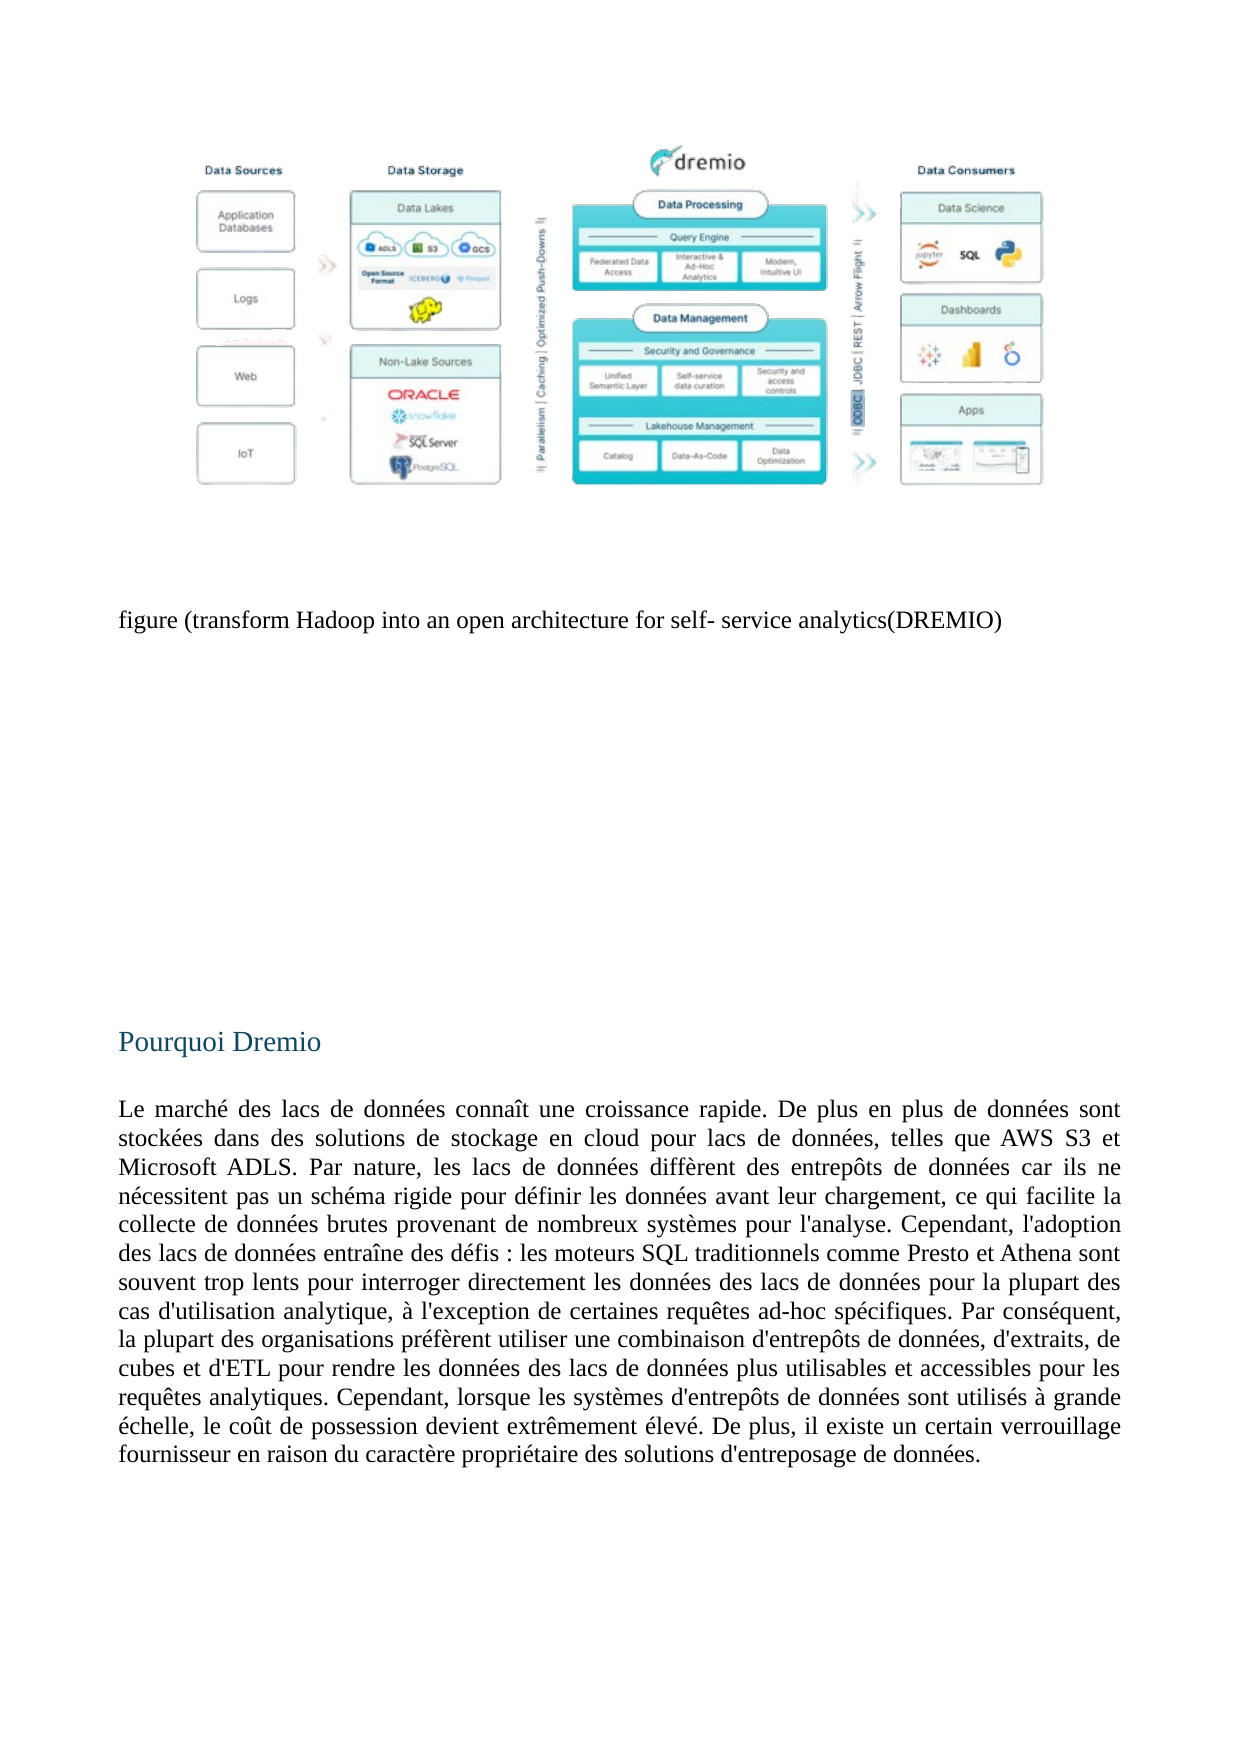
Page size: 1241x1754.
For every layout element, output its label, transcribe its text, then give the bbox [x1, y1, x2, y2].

subtitle Pourquoi Dremio [118, 1024, 1122, 1057]
text figure (transform Hadoop into an open architecture for self- service analytics(DREMIO) [118, 118, 1122, 633]
text Le marché des lacs de données connaît une croissance rapide. De plus en plus de données sont stockées dans des solutions de stockage en cloud pour lacs de données, telles que AWS S3 et Microsoft ADLS. Par nature, les lacs de données diffèrent des entrepôts de données car ils ne nécessitent pas un schéma rigide pour définir les données avant leur chargement, ce qui facilite la collecte de données brutes provenant de nombreux systèmes pour l'analyse. Cependant, l'adoption des lacs de données entraîne des défis : les moteurs SQL traditionnels comme Presto et Athena sont souvent trop lents pour interroger directement les données des lacs de données pour la plupart des cas d'utilisation analytique, à l'exception de certaines requêtes ad-hoc spécifiques. Par conséquent, la plupart des organisations préfèrent utiliser une combinaison d'entrepôts de données, d'extraits, de cubes et d'ETL pour rendre les données des lacs de données plus utilisables et accessibles pour les requêtes analytiques. Cependant, lorsque les systèmes d'entrepôts de données sont utilisés à grande échelle, le coût de possession devient extrêmement élevé. De plus, il existe un certain verrouillage fournisseur en raison du caractère propriétaire des solutions d'entreposage de données. [118, 1094, 1122, 1468]
picture [137, 118, 1112, 600]
